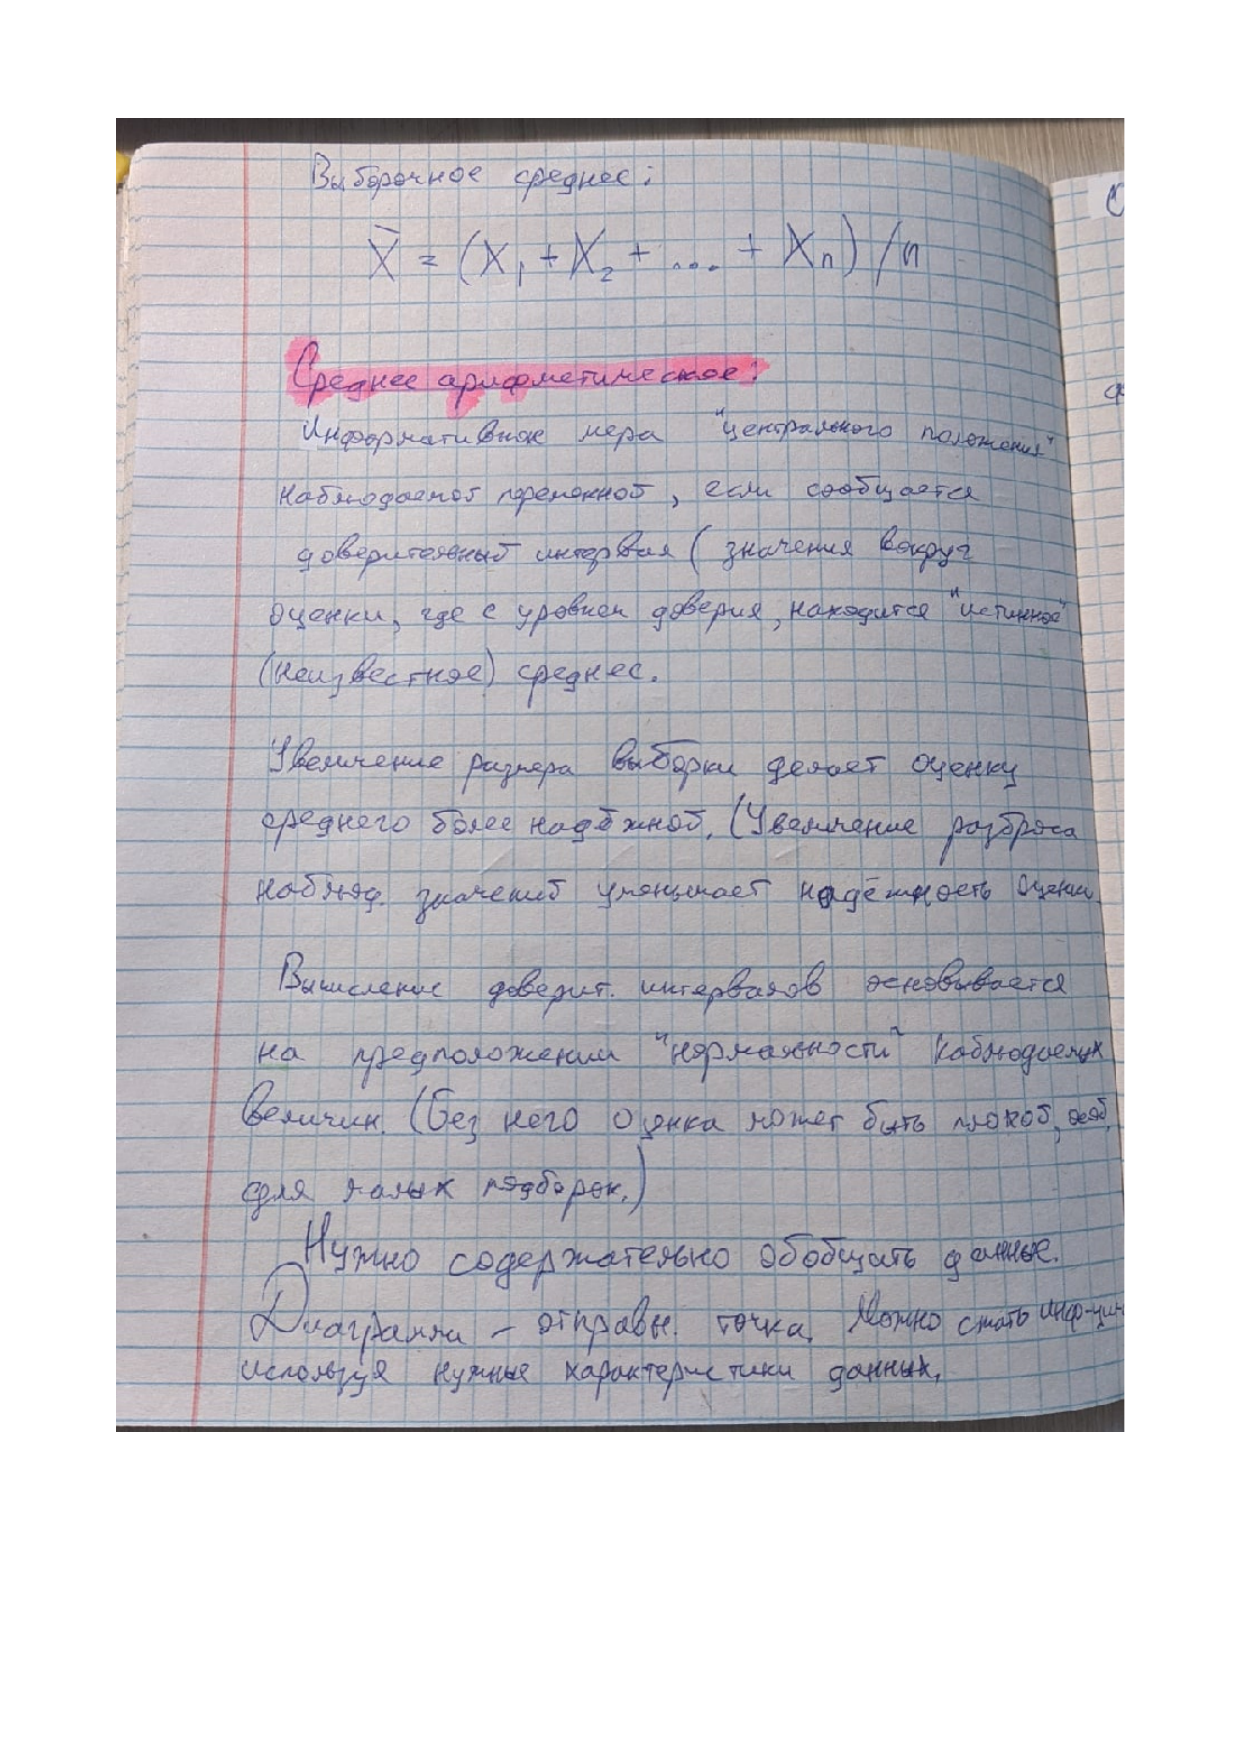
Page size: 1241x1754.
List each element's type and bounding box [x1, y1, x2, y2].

picture [116, 118, 1125, 1432]
